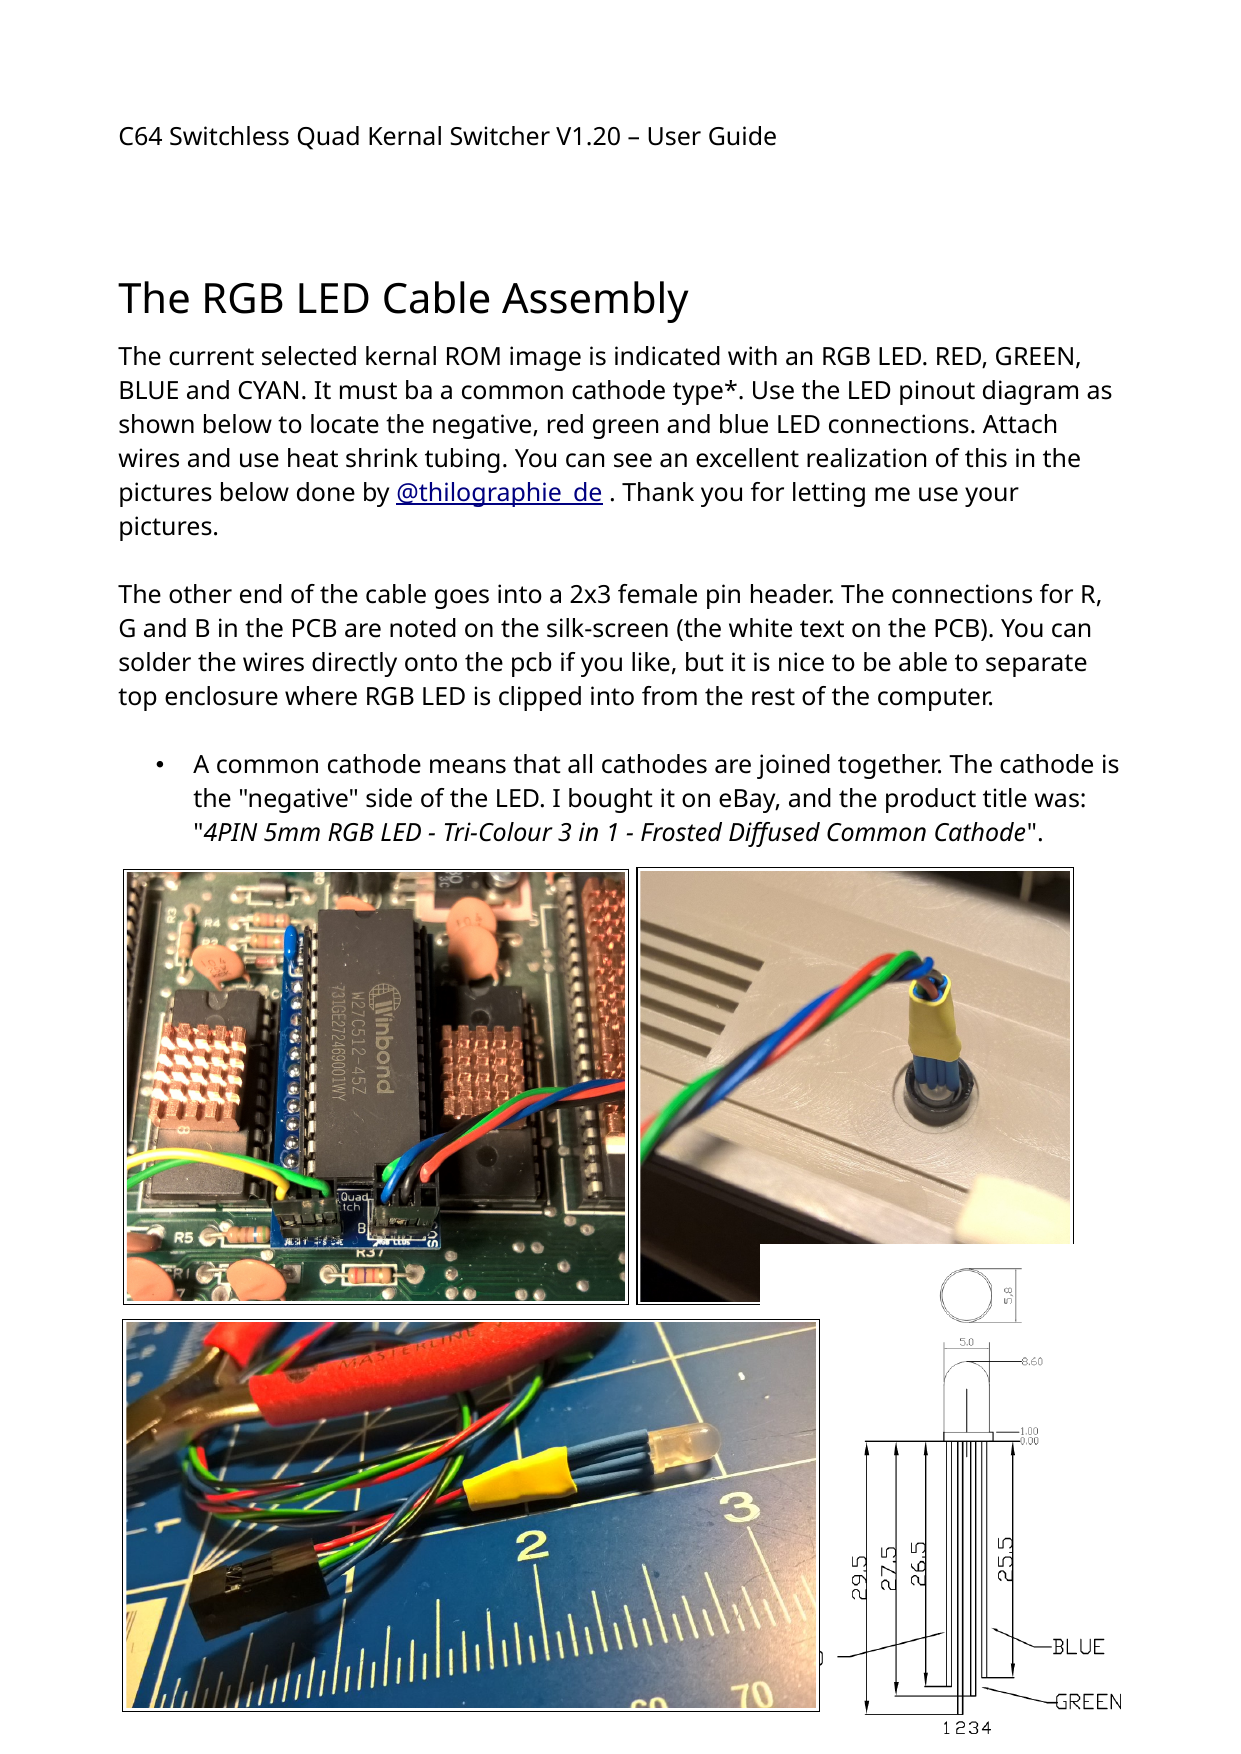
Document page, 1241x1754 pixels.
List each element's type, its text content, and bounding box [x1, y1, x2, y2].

picture [190, 872, 562, 1301]
list A common cathode means that all cathodes are joined together. The cathode is the "negative" side of the LED. I bought it on eBay, and the product title was: "4PIN 5mm RGB LED - Tri-Colour 3 in 1 - Frosted Diffused Common Cathode". [156, 747, 1122, 849]
picture [126, 1322, 816, 1708]
subtitle The RGB LED Cable Assembly [118, 269, 1122, 326]
text The other end of the cable goes into a 2x3 female pin header. The connections for R, G and B in the PCB are noted on the silk-screen (the white text on the PCB). You can solder the wires directly onto the pcb if you like, but it is nice to be able to separate top enclosure where RGB LED is clipped into from the rest of the computer. [118, 577, 1122, 713]
picture [640, 871, 1147, 1754]
text The current selected kernal ROM image is indicated with an RGB LED. RED, GREEN, BLUE and CYAN. It must ba a common cathode type*. Use the LED pinout diagram as shown below to locate the negative, red green and blue LED connections. Attach wires and use heat shrink tubing. You can see an excellent realization of this in the pictures below done by @thilographie_de . Thank you for letting me use your pictures. [118, 338, 1122, 543]
